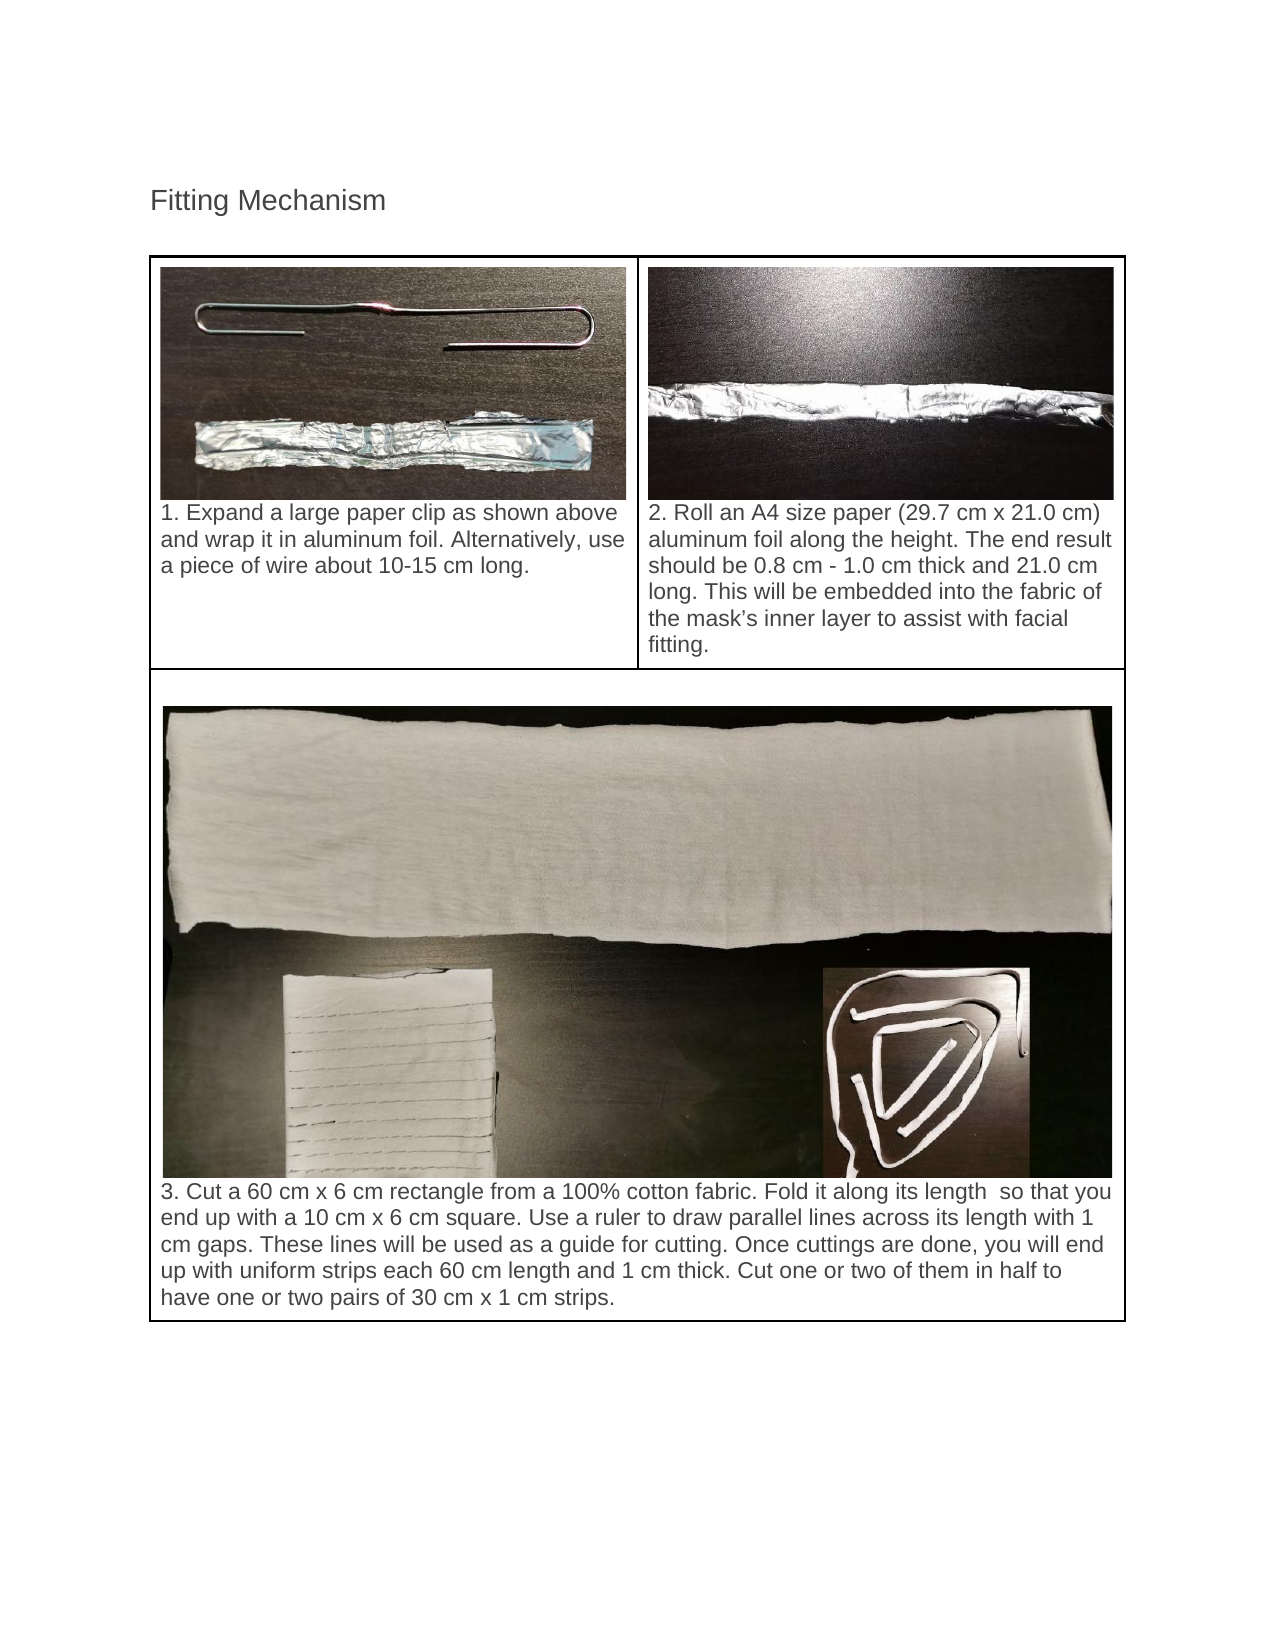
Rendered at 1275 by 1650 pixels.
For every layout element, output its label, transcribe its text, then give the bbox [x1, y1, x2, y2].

table_header 1. Expand a large paper clip as shown above and wrap it in aluminum foil. Alternatively, use a piece of wire about 10-15 cm long. [151, 258, 637, 668]
table_header 2. Roll an A4 size paper (29.7 cm x 21.0 cm) aluminum foil along the height. The end result should be 0.8 cm - 1.0 cm thick and 21.0 cm long. This will be embedded into the fabric of the mask’s inner layer to assist with facial fitting. [639, 258, 1124, 668]
subtitle Fitting Mechanism [150, 183, 1125, 217]
table_cell 3. Cut a 60 cm x 6 cm rectangle from a 100% cotton fabric. Fold it along its length so that you end up with a 10 cm x 6 cm square. Use a ruler to draw parallel lines across its length with 1 cm gaps. These lines will be used as a guide for cutting. Once cuttings are done, you will end up with uniform strips each 60 cm length and 1 cm thick. Cut one or two of them in half to have one or two pairs of 30 cm x 1 cm strips. [151, 670, 1124, 1320]
